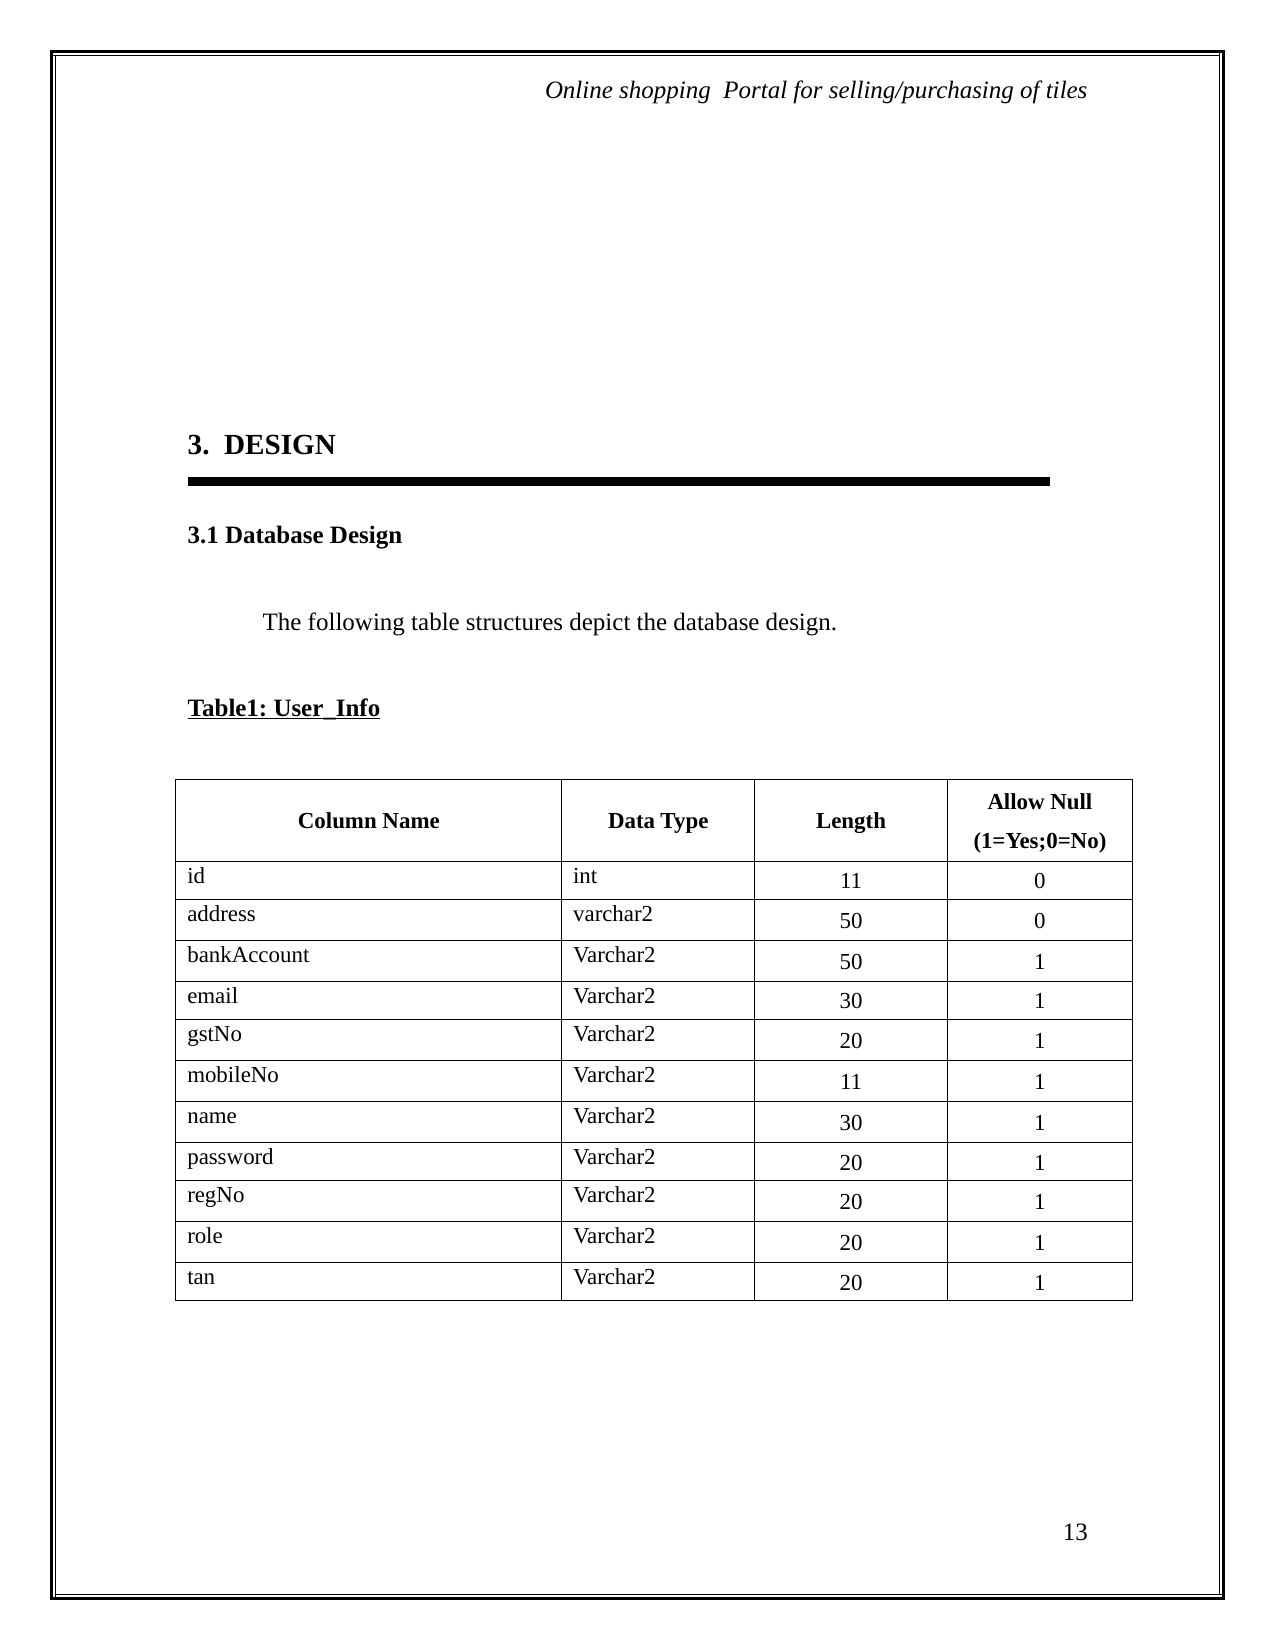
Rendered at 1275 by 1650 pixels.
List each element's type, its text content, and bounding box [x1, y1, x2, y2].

table_header Data Type [562, 780, 754, 861]
table_cell 1 [948, 1263, 1132, 1300]
table_cell 1 [948, 941, 1132, 981]
table_cell tan [176, 1263, 561, 1300]
table_cell 20 [755, 1143, 947, 1180]
table_cell 0 [948, 900, 1132, 940]
subtitle Table1: User_Info [187, 693, 1087, 722]
table_cell mobileNo [176, 1061, 561, 1101]
table_cell 0 [948, 862, 1132, 899]
text The following table structures depict the database design. [225, 607, 1087, 636]
table_cell 1 [948, 1102, 1132, 1142]
table_cell 11 [755, 862, 947, 899]
table_header Column Name [176, 780, 561, 861]
table_cell varchar2 [562, 900, 754, 940]
table_cell 1 [948, 1020, 1132, 1060]
table_cell Varchar2 [562, 982, 754, 1019]
table_cell Varchar2 [562, 1222, 754, 1262]
table_cell role [176, 1222, 561, 1262]
table_cell regNo [176, 1181, 561, 1221]
table_cell address [176, 900, 561, 940]
table_cell 20 [755, 1181, 947, 1221]
table_header Allow Null (1=Yes;0=No) [948, 780, 1132, 861]
text 3.1 Database Design [187, 521, 1087, 549]
table_cell Varchar2 [562, 1143, 754, 1180]
table_cell Varchar2 [562, 1263, 754, 1300]
table_cell Varchar2 [562, 1102, 754, 1142]
table_cell 20 [755, 1020, 947, 1060]
table_cell password [176, 1143, 561, 1180]
table_cell 1 [948, 982, 1132, 1019]
table_cell 50 [755, 941, 947, 981]
table_cell Varchar2 [562, 1181, 754, 1221]
table_cell 20 [755, 1222, 947, 1262]
table_cell Varchar2 [562, 1061, 754, 1101]
table_header Length [755, 780, 947, 861]
text 3. DESIGN [187, 427, 1087, 461]
table_cell 1 [948, 1181, 1132, 1221]
table_cell int [562, 862, 754, 899]
table_cell 30 [755, 1102, 947, 1142]
table_cell id [176, 862, 561, 899]
table_cell 30 [755, 982, 947, 1019]
table_cell 50 [755, 900, 947, 940]
table_cell 11 [755, 1061, 947, 1101]
table_cell name [176, 1102, 561, 1142]
table_cell 1 [948, 1143, 1132, 1180]
table_cell bankAccount [176, 941, 561, 981]
table_cell 1 [948, 1222, 1132, 1262]
table_cell email [176, 982, 561, 1019]
table_cell 20 [755, 1263, 947, 1300]
table_cell 1 [948, 1061, 1132, 1101]
table_cell Varchar2 [562, 1020, 754, 1060]
table_cell Varchar2 [562, 941, 754, 981]
table_cell gstNo [176, 1020, 561, 1060]
